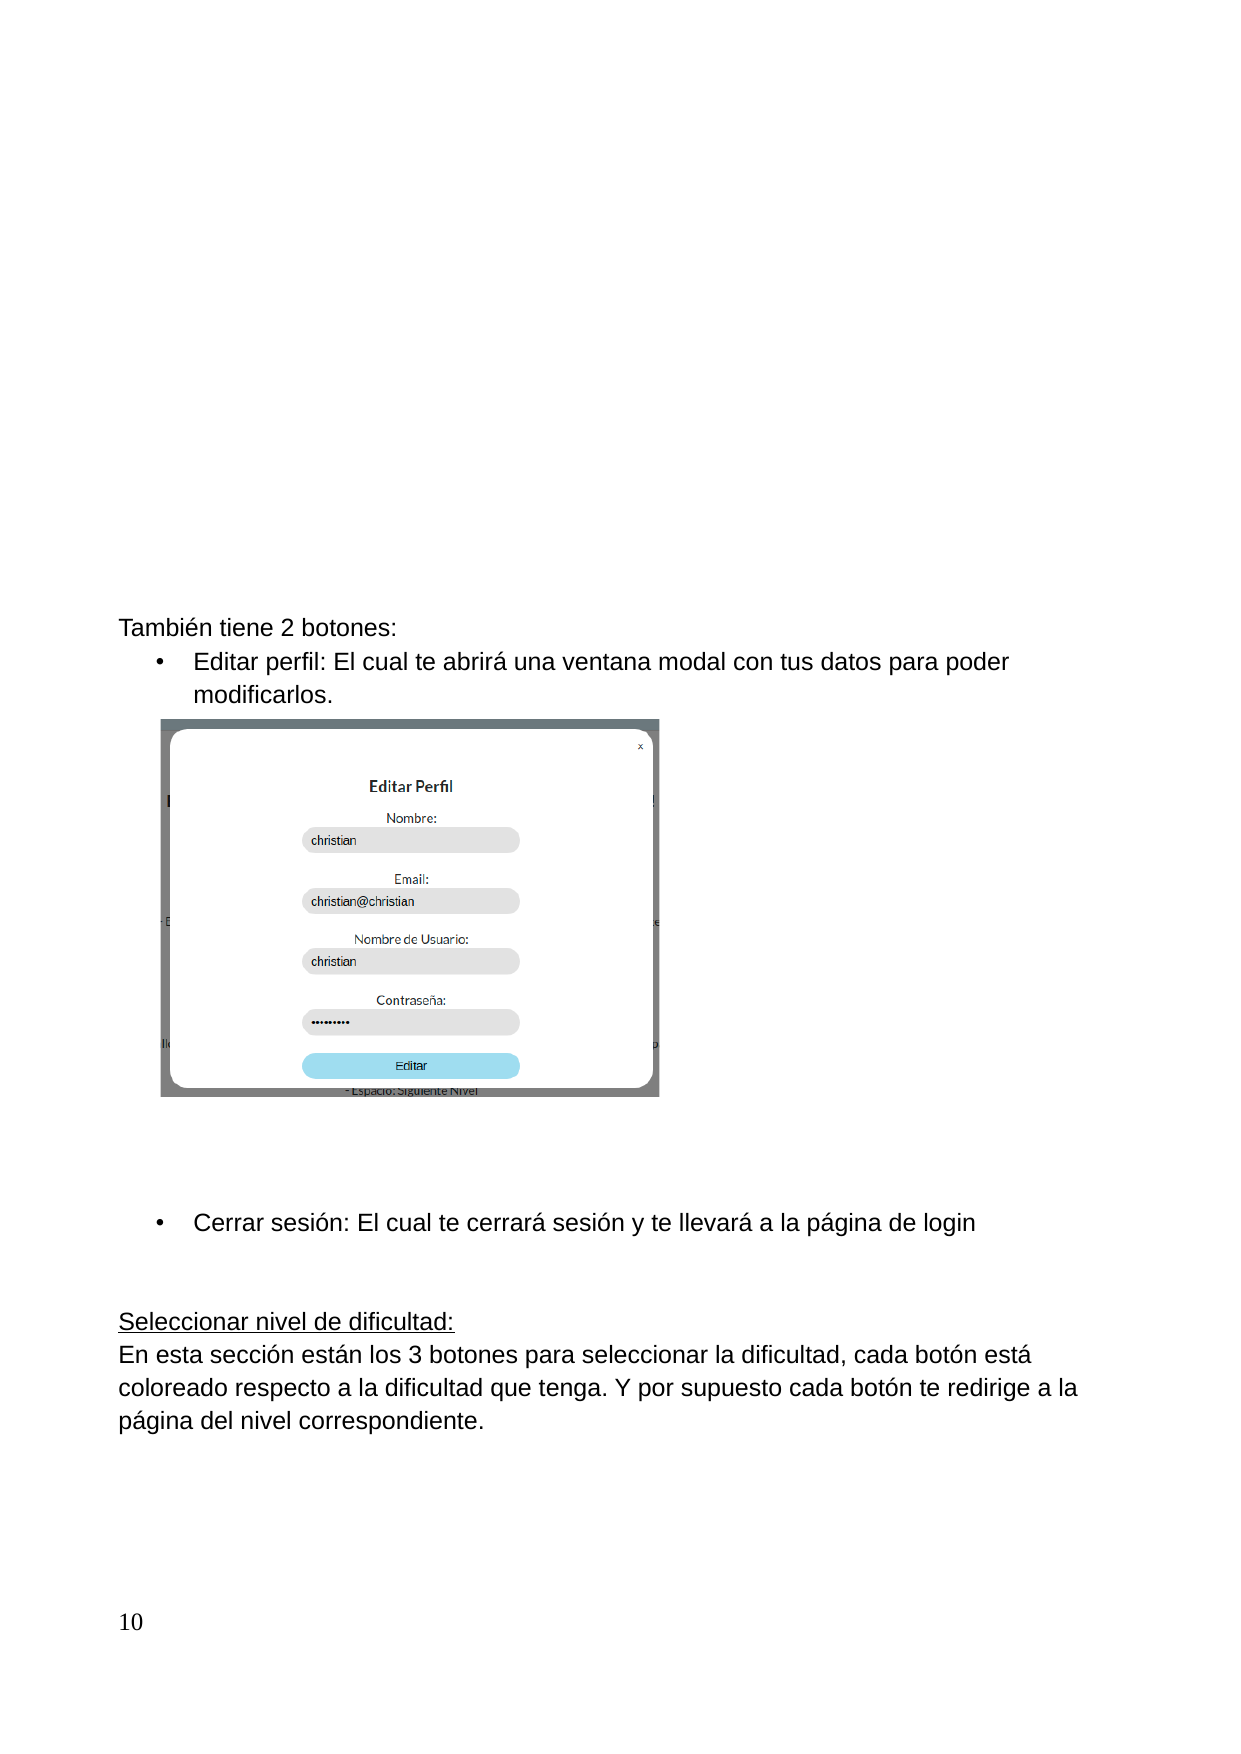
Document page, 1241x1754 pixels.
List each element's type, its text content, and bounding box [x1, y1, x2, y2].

list Cerrar sesión: El cual te cerrará sesión y te llevará a la página de login [156, 1208, 1122, 1237]
picture [196, 719, 289, 1097]
text En esta sección están los 3 botones para seleccionar la dificultad, cada botón está coloreado respecto a la dificultad que tenga. Y por supuesto cada botón te redirige a la página del nivel correspondiente. [118, 1340, 1122, 1435]
list Editar perfil: El cual te abrirá una ventana modal con tus datos para poder modificarlos. [156, 646, 1122, 708]
text También tiene 2 botones: [118, 613, 1122, 642]
text Seleccionar nivel de dificultad: [118, 1307, 1122, 1336]
